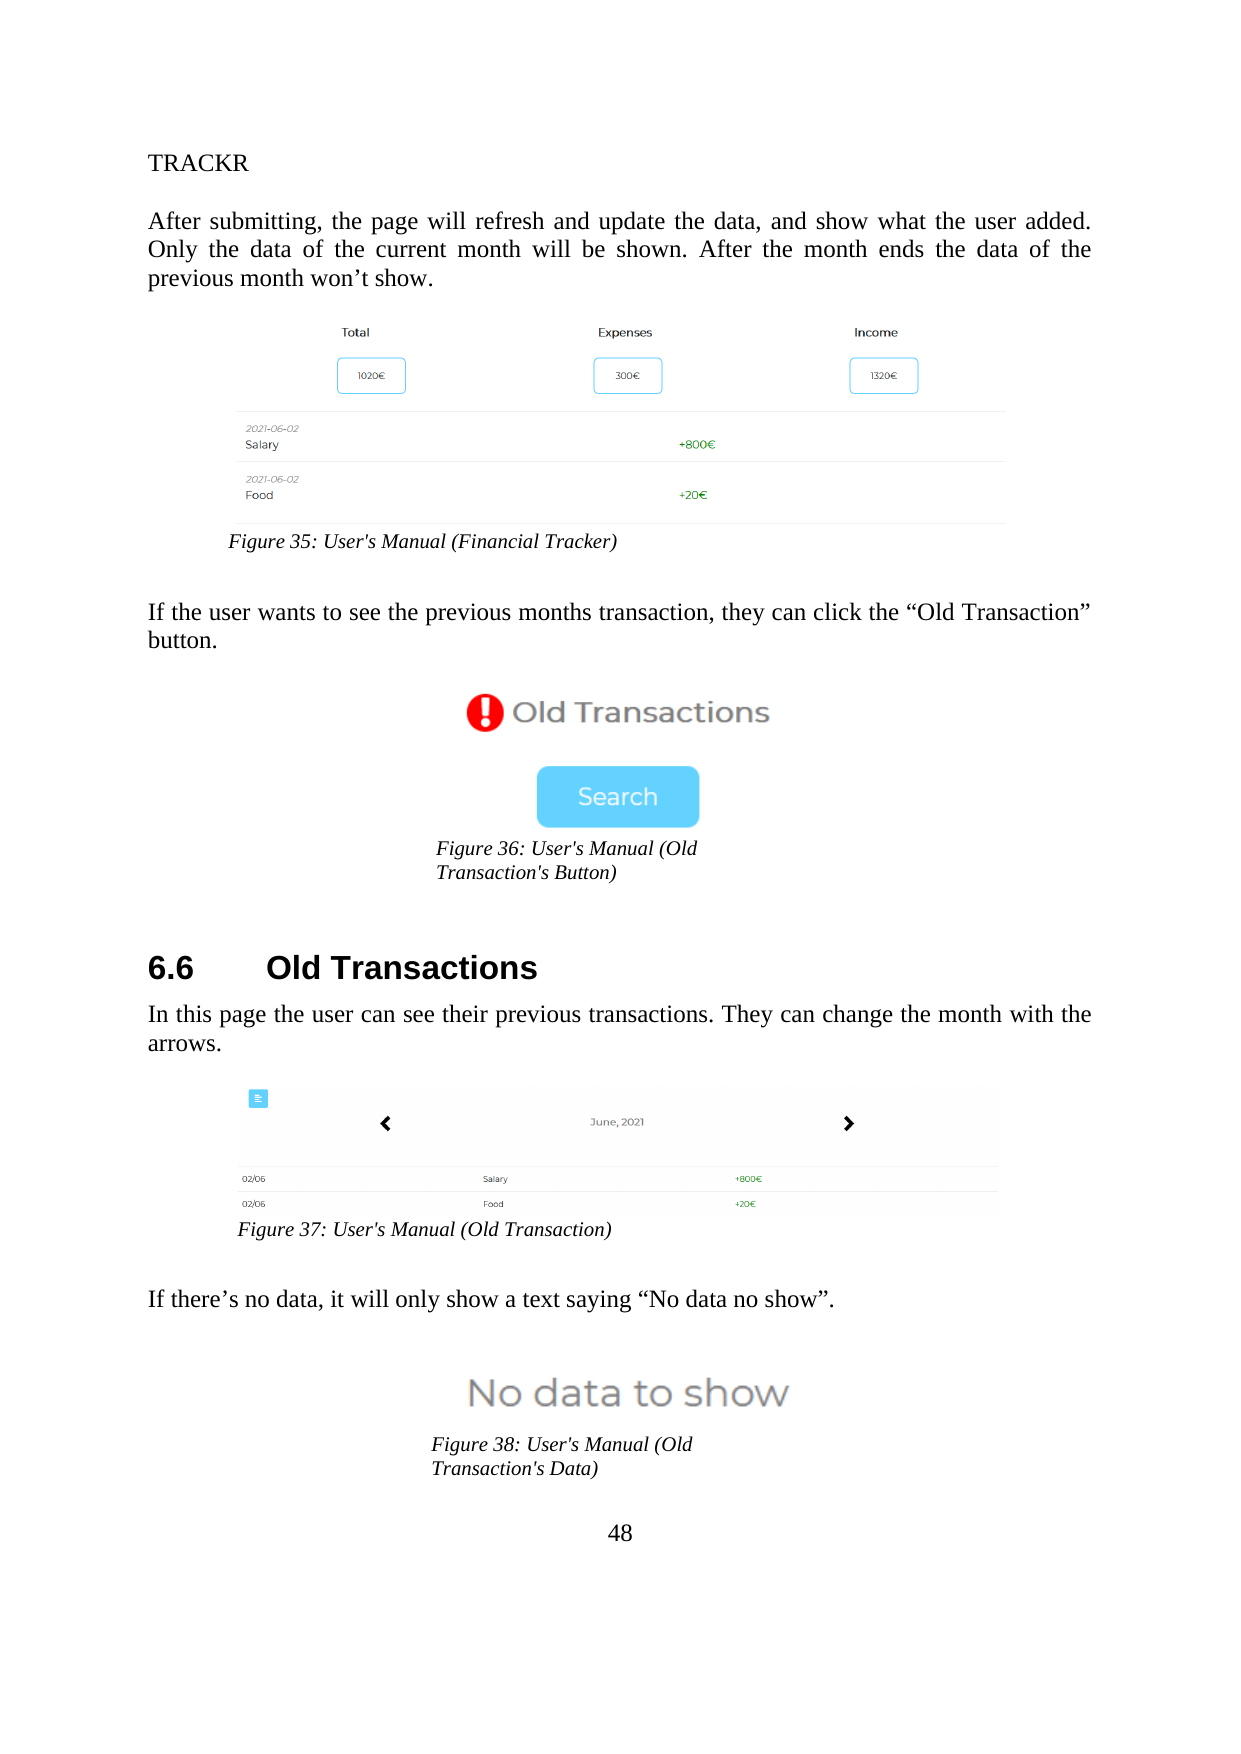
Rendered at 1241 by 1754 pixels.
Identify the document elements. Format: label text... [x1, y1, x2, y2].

text If the user wants to see the previous months transaction, they can click the “Old Transaction” button. [148, 597, 1093, 654]
text In this page the user can see their previous transactions. They can change the month with the arrows. [148, 999, 1093, 1057]
text Figure 37: User's Manual (Old Transaction) [237, 1218, 1003, 1241]
picture [228, 319, 1013, 530]
text After submitting, the page will refresh and update the data, and show what the user added. Only the data of the current month will be shown. After the month ends the data of the previous month won’t show. [148, 206, 1093, 292]
text Figure 38: User's Manual (Old Transaction's Data) [431, 1432, 809, 1480]
picture [431, 1340, 809, 1432]
text Figure 35: User's Manual (Financial Tracker) [228, 530, 1012, 553]
picture [435, 681, 805, 836]
picture [237, 1083, 1003, 1218]
text If there’s no data, it will only show a text saying “No data no show”. [148, 1284, 1093, 1313]
text Figure 36: User's Manual (Old Transaction's Button) [436, 836, 804, 884]
subtitle Old Transactions [148, 948, 1093, 987]
